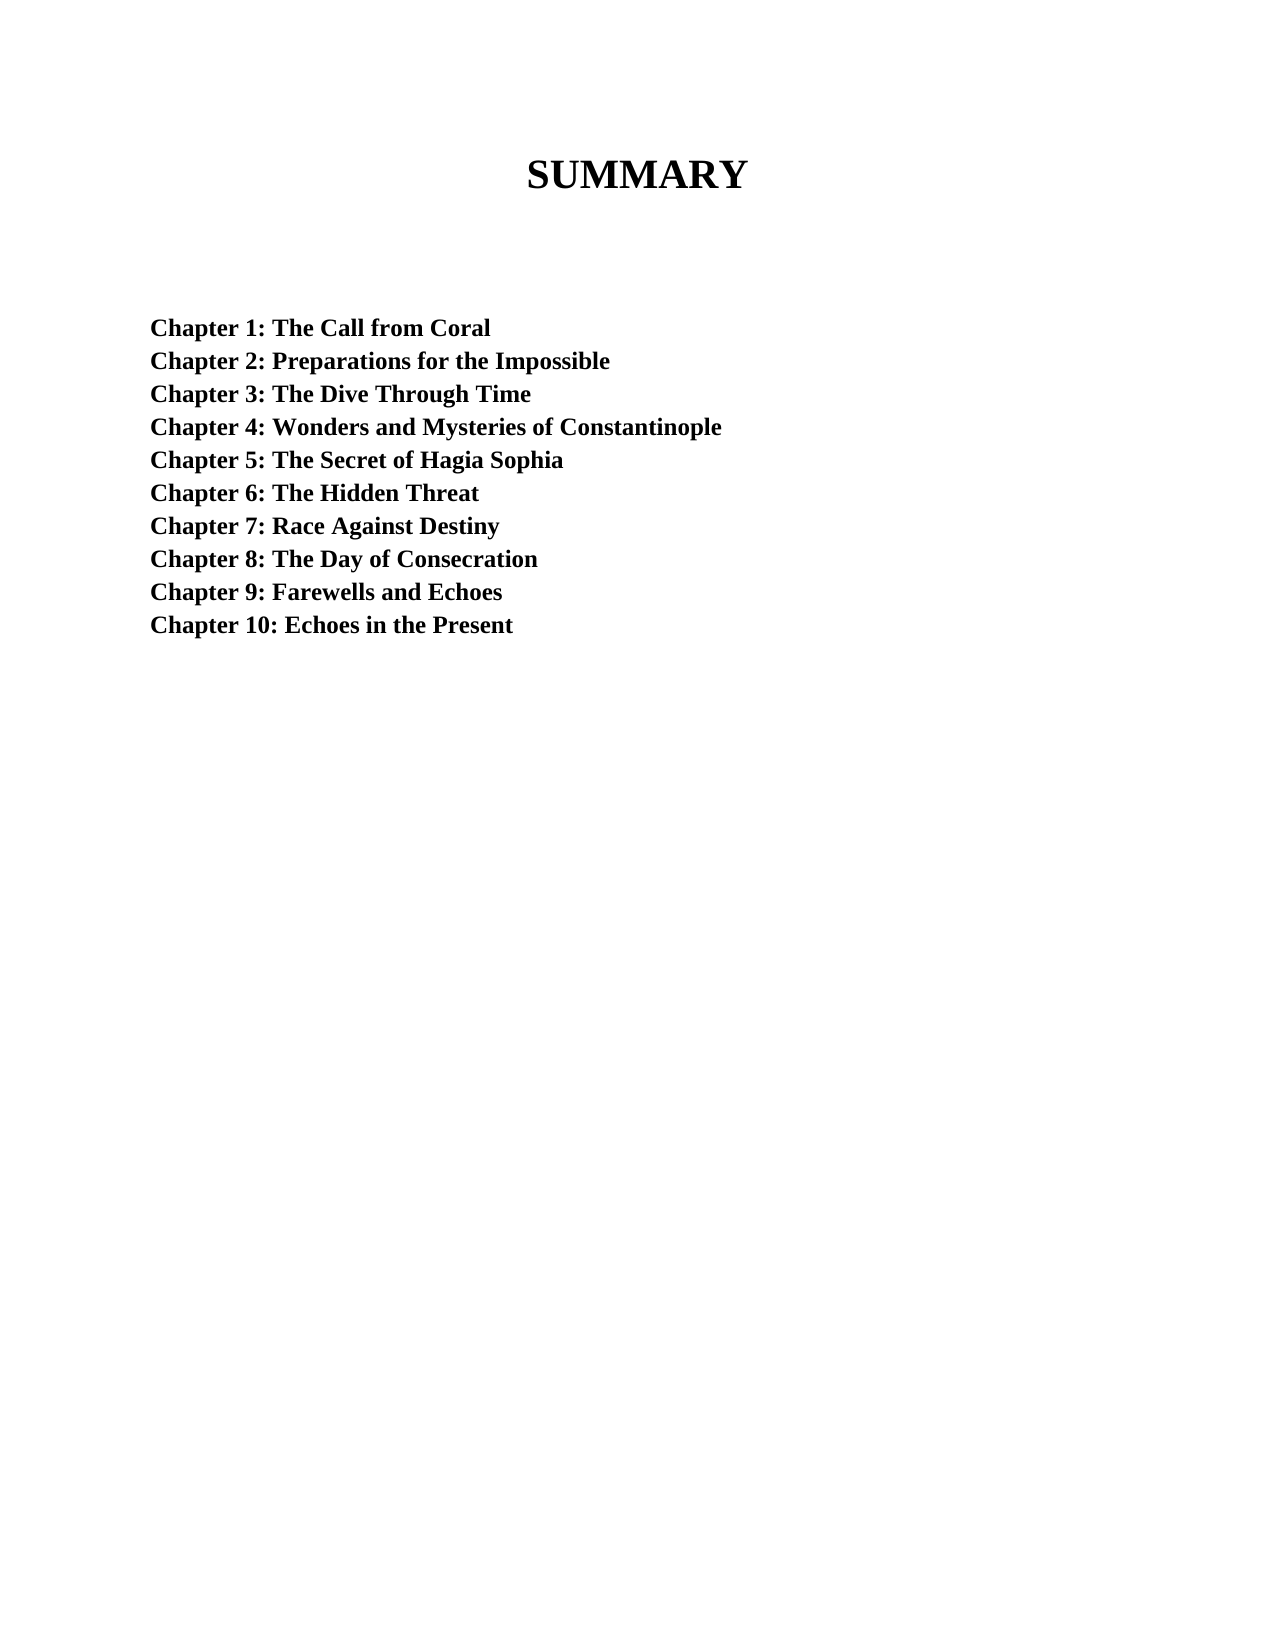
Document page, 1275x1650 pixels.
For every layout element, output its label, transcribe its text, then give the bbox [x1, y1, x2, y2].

text Chapter 1: The Call from Coral Chapter 2: Preparations for the Impossible Chapter 3: The Dive Through Time Chapter 4: Wonders and Mysteries of Constantinople Chapter 5: The Secret of Hagia Sophia Chapter 6: The Hidden Threat Chapter 7: Race Against Destiny Chapter 8: The Day of Consecration Chapter 9: Farewells and Echoes Chapter 10: Echoes in the Present [150, 313, 1125, 639]
text SUMMARY [150, 150, 1125, 198]
